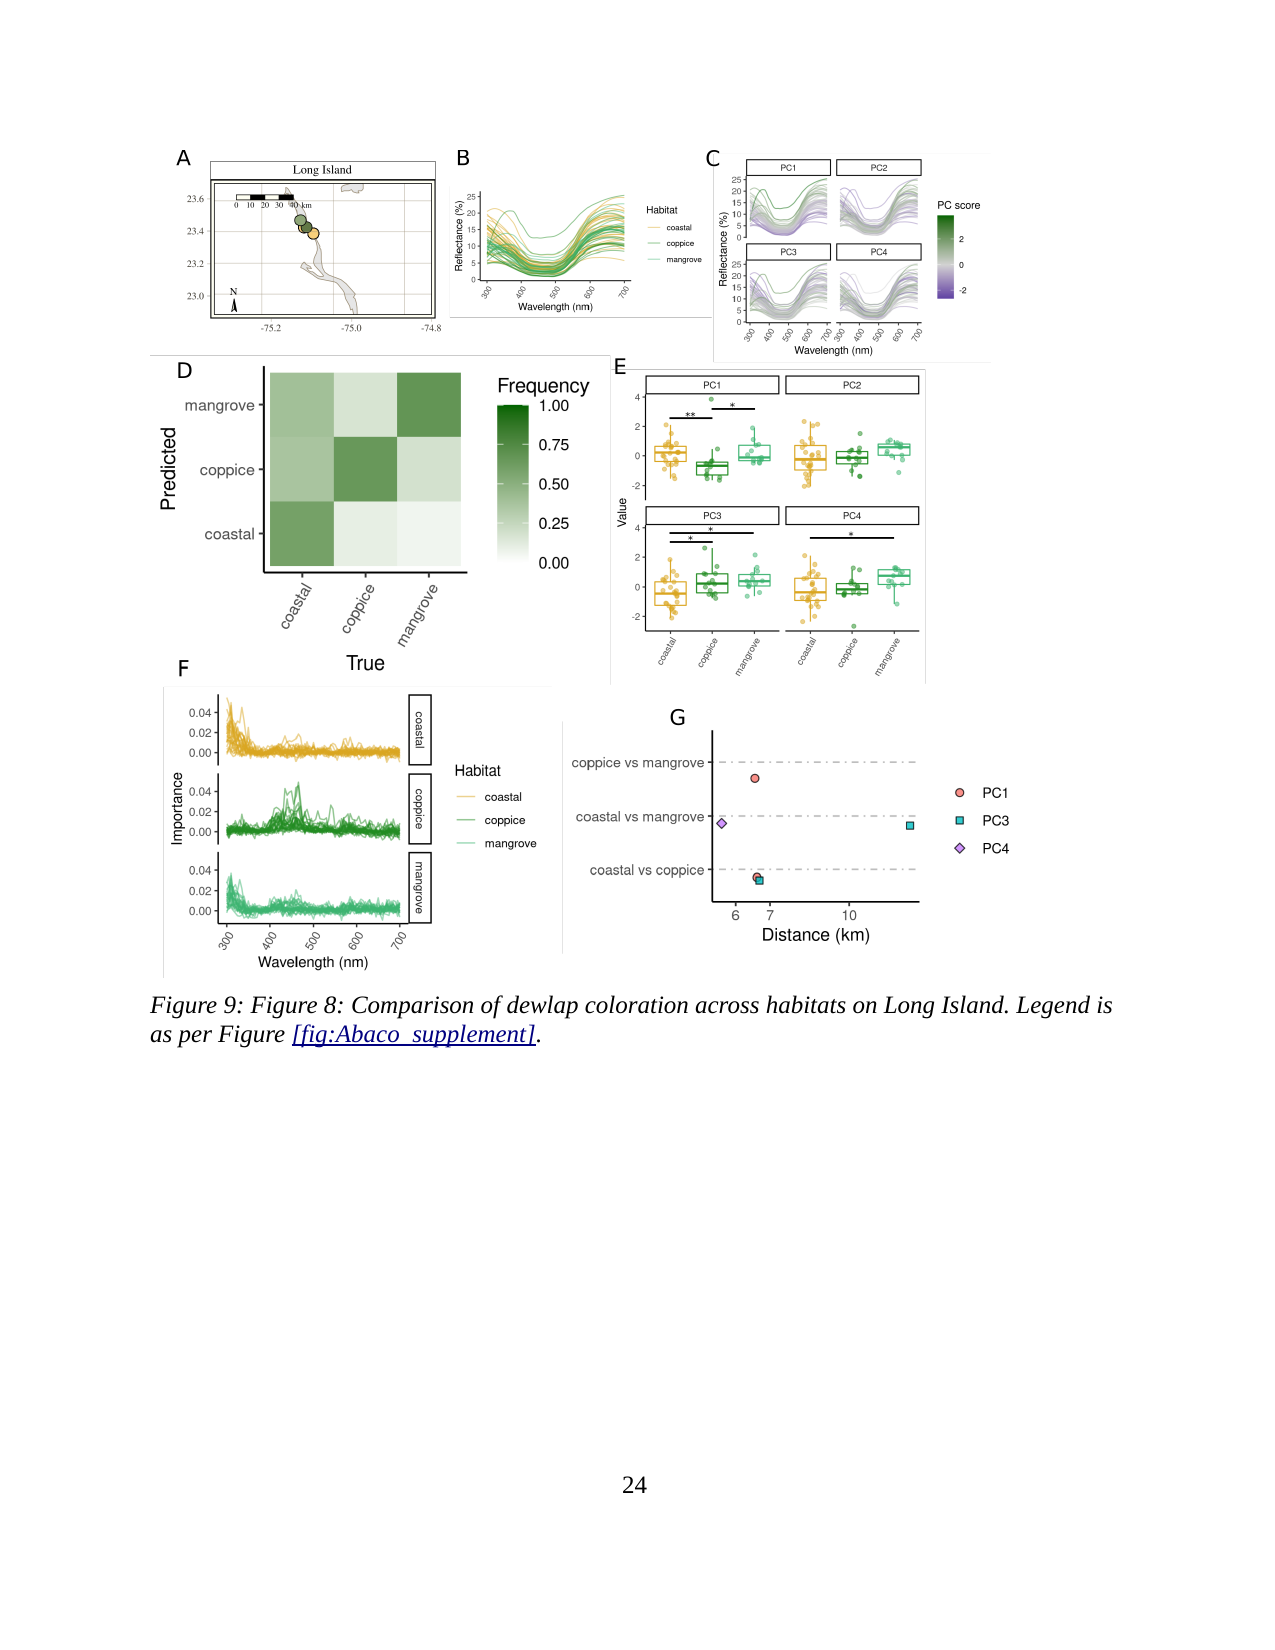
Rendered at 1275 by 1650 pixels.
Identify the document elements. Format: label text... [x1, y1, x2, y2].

text Figure 9: Figure 8: Comparison of dewlap coloration across habitats on Long Island. Legend is as per Figure [fig:Abaco_supplement]. [150, 990, 1125, 1048]
picture [150, 150, 1027, 978]
